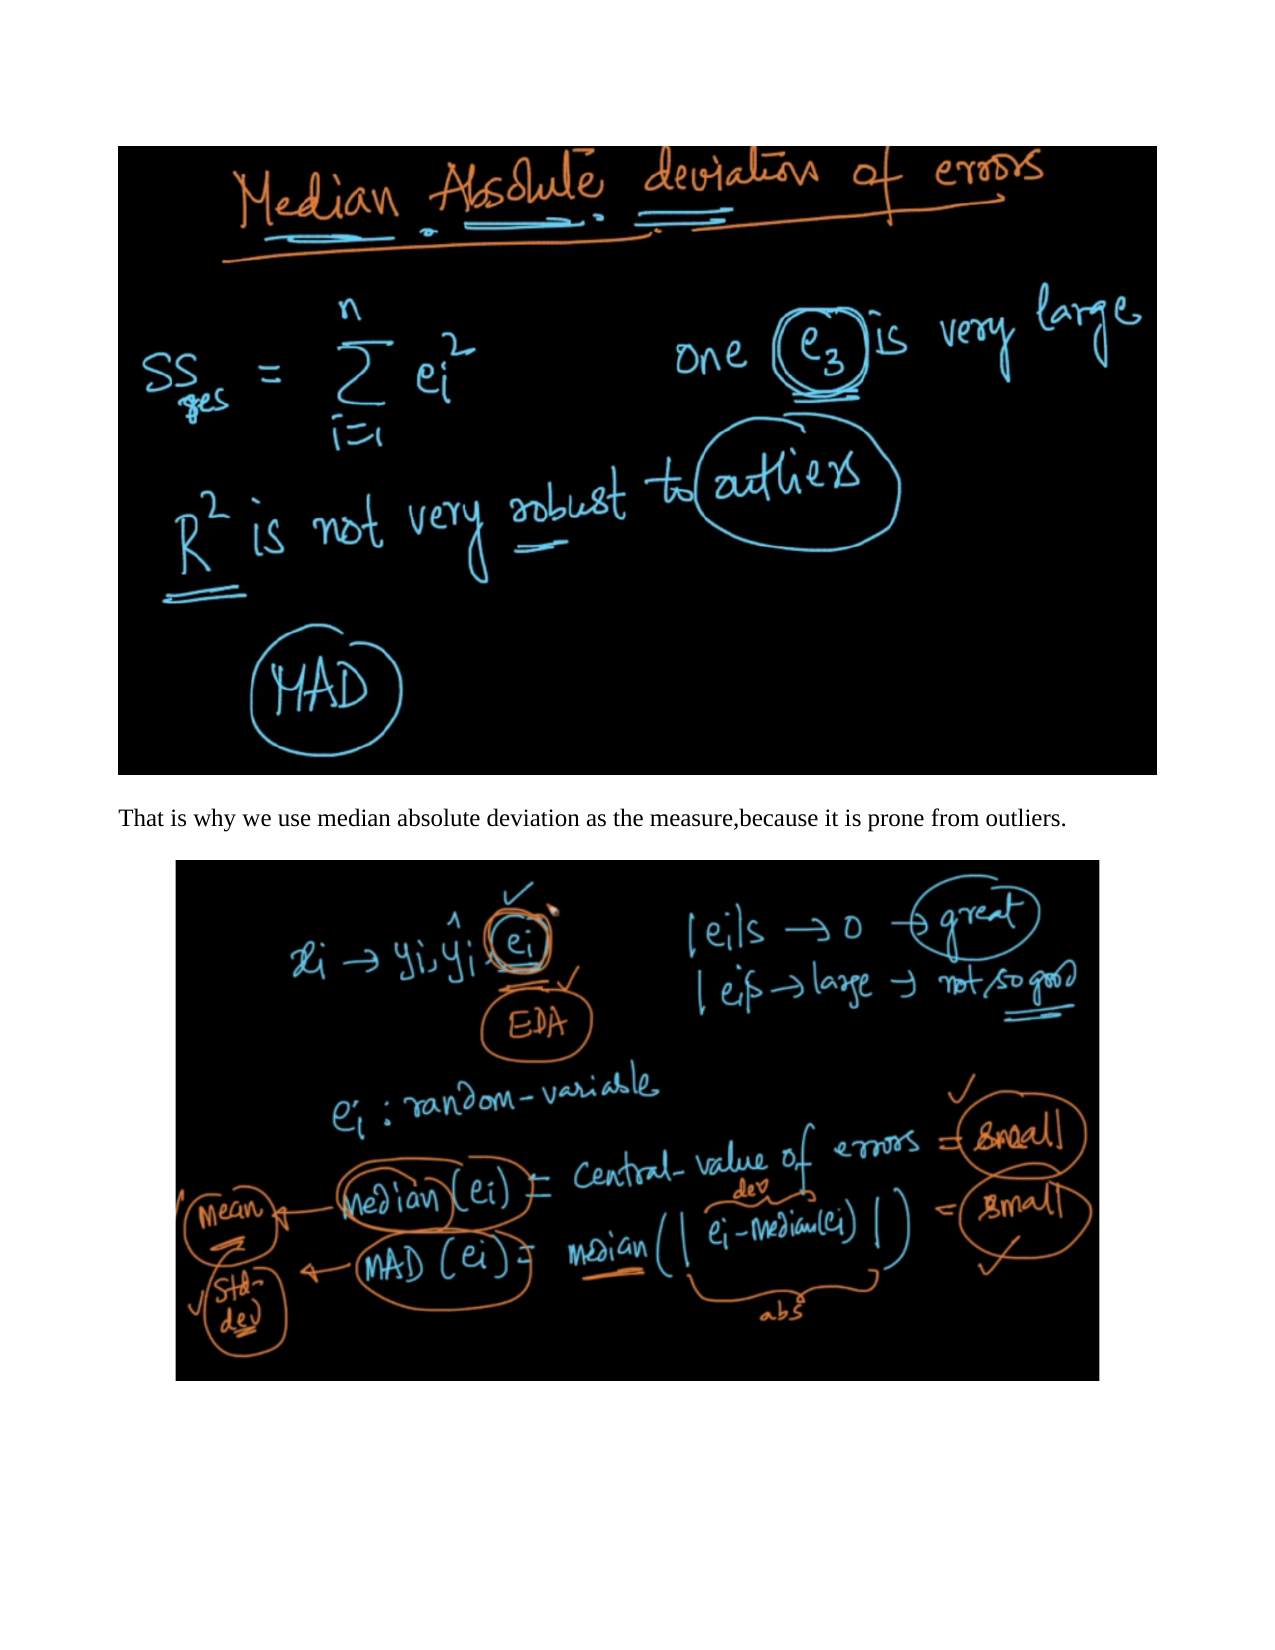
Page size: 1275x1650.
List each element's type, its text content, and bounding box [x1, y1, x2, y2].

picture [118, 146, 1157, 775]
picture [175, 860, 1100, 1381]
text That is why we use median absolute deviation as the measure,because it is prone from outliers. [118, 803, 1157, 832]
